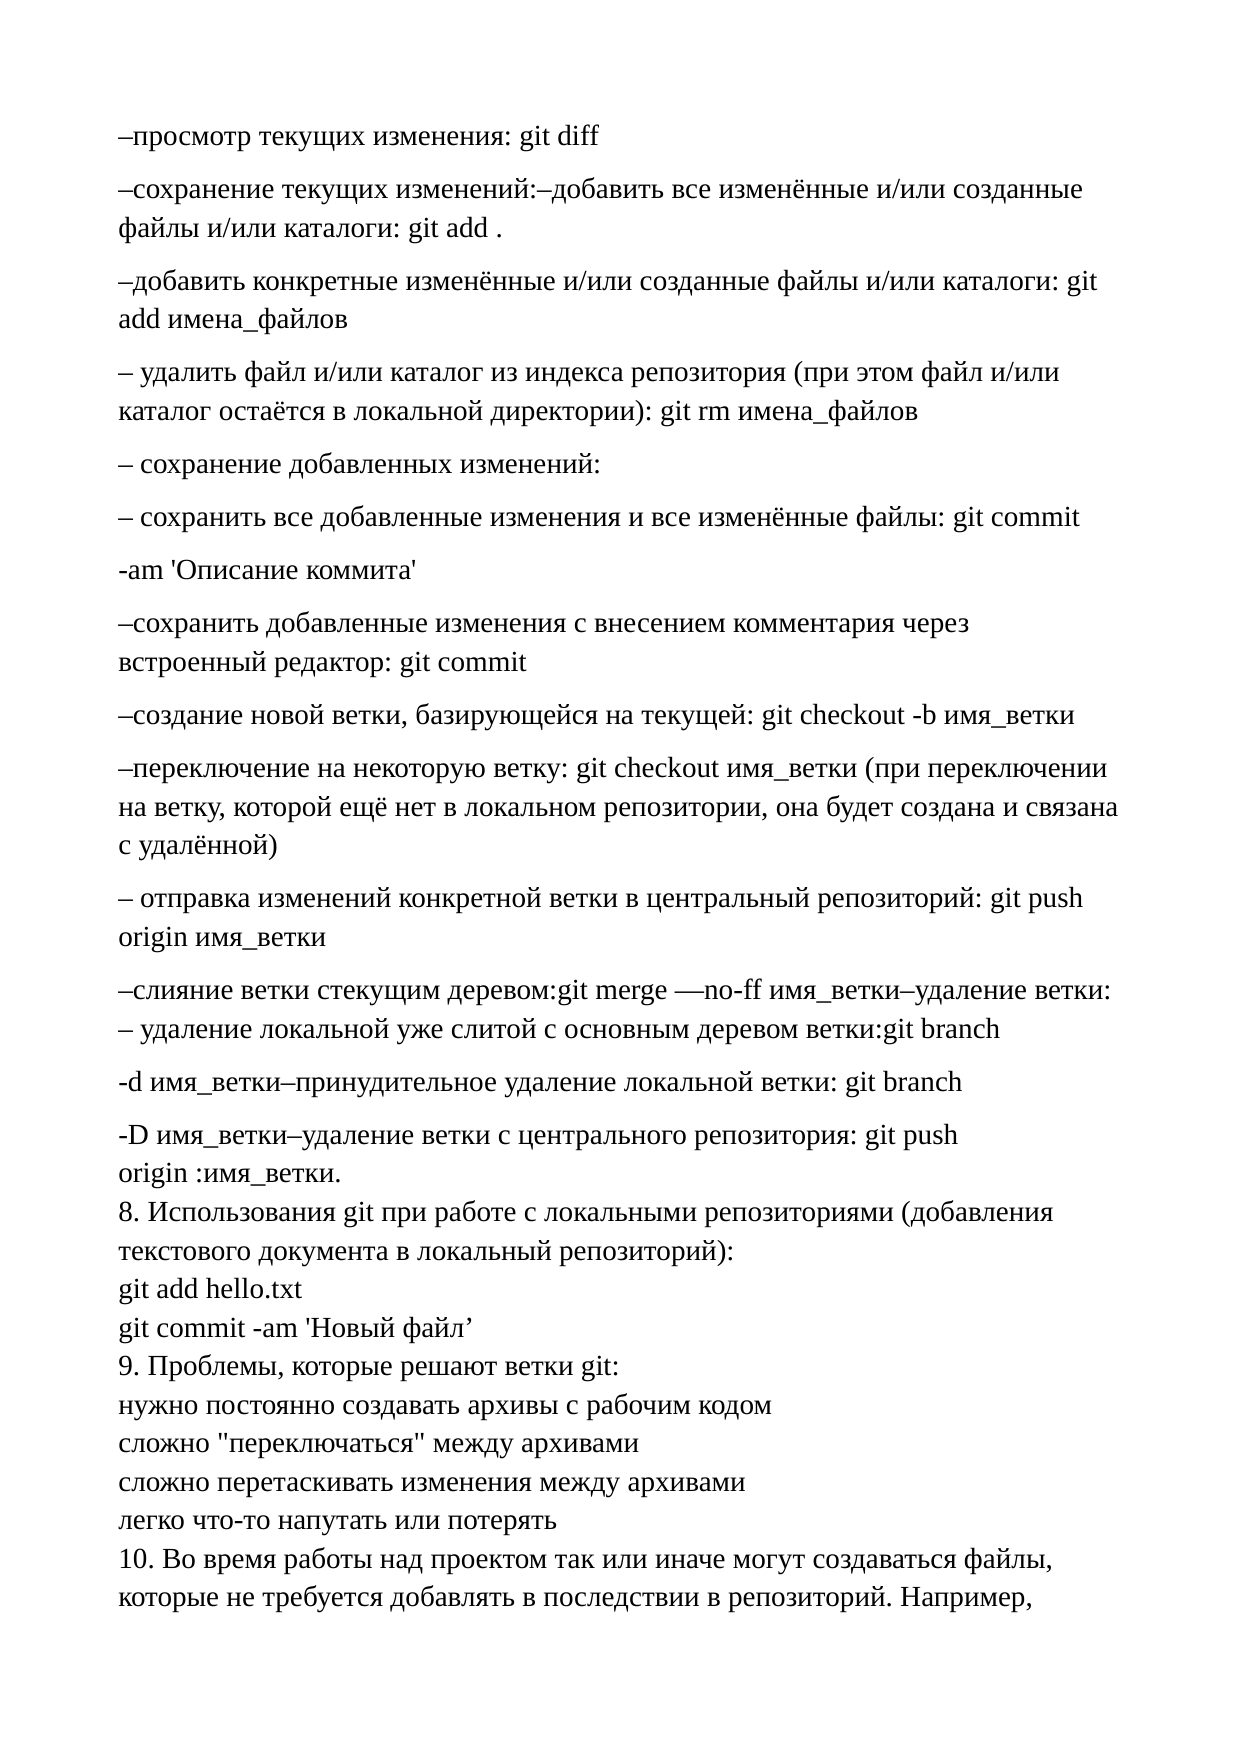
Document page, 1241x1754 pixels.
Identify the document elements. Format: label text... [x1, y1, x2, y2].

text –сохранить добавленные изменения с внесением комментария через встроенный редактор: git commit [118, 606, 1122, 678]
text –создание новой ветки, базирующейся на текущей: git checkout -b имя_ветки [118, 697, 1122, 731]
text -am 'Описание коммита' [118, 552, 1122, 586]
text – сохранить все добавленные изменения и все изменённые файлы: git commit [118, 499, 1122, 533]
text –слияние ветки стекущим деревом:git merge —no-ff имя_ветки–удаление ветки: – удаление локальной уже слитой с основным деревом ветки:git branch [118, 972, 1122, 1044]
text – отправка изменений конкретной ветки в центральный репозиторий: git push origin имя_ветки [118, 881, 1122, 953]
text – сохранение добавленных изменений: [118, 446, 1122, 480]
text -D имя_ветки–удаление ветки с центрального репозитория: git push origin :имя_ветки. 8. Использования git при работе с локальными репозиториями (добавления текстового документа в локальный репозиторий): git add hello.txt git commit -am 'Новый файл’ 9. Проблемы, которые решают ветки git: нужно постоянно создавать архивы с рабочим кодом сложно "переключаться" между архивами сложно перетаскивать изменения между архивами легко что-то напутать или потерять 10. Во время работы над проектом так или иначе могут создаваться файлы, которые не требуется добавлять в последствии в репозиторий. Например, [118, 1117, 1122, 1613]
text -d имя_ветки–принудительное удаление локальной ветки: git branch [118, 1064, 1122, 1097]
text –сохранение текущих изменений:–добавить все изменённые и/или созданные файлы и/или каталоги: git add . [118, 171, 1122, 243]
text –добавить конкретные изменённые и/или созданные файлы и/или каталоги: git add имена_файлов [118, 263, 1122, 335]
text –просмотр текущих изменения: git diff [118, 118, 1122, 152]
text – удалить файл и/или каталог из индекса репозитория (при этом файл и/или каталог остаётся в локальной директории): git rm имена_файлов [118, 354, 1122, 427]
text –переключение на некоторую ветку: git checkout имя_ветки (при переключении на ветку, которой ещё нет в локальном репозитории, она будет создана и связана с удалённой) [118, 750, 1122, 861]
